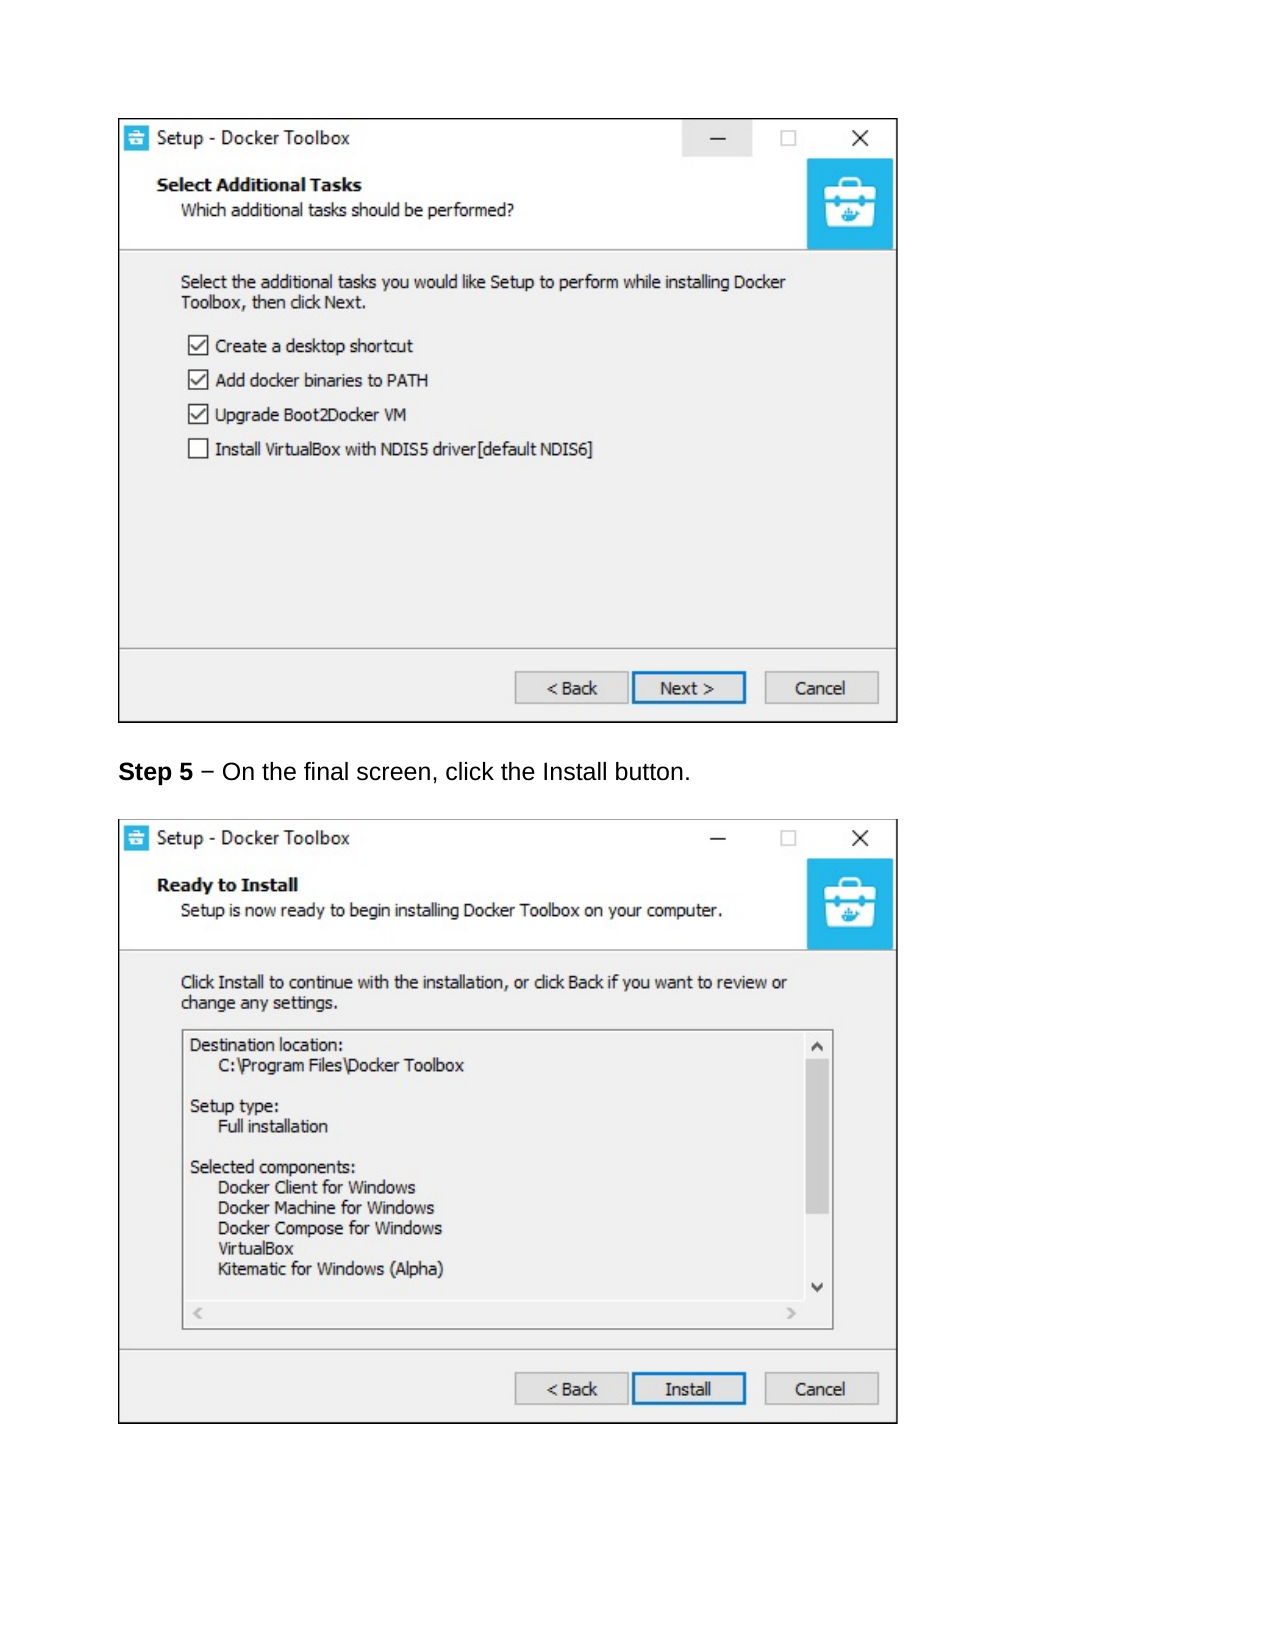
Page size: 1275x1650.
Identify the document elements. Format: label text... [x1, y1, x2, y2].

picture [118, 819, 898, 1424]
text Step 5 − On the final screen, click the Install button. [118, 757, 1157, 785]
picture [118, 118, 898, 723]
